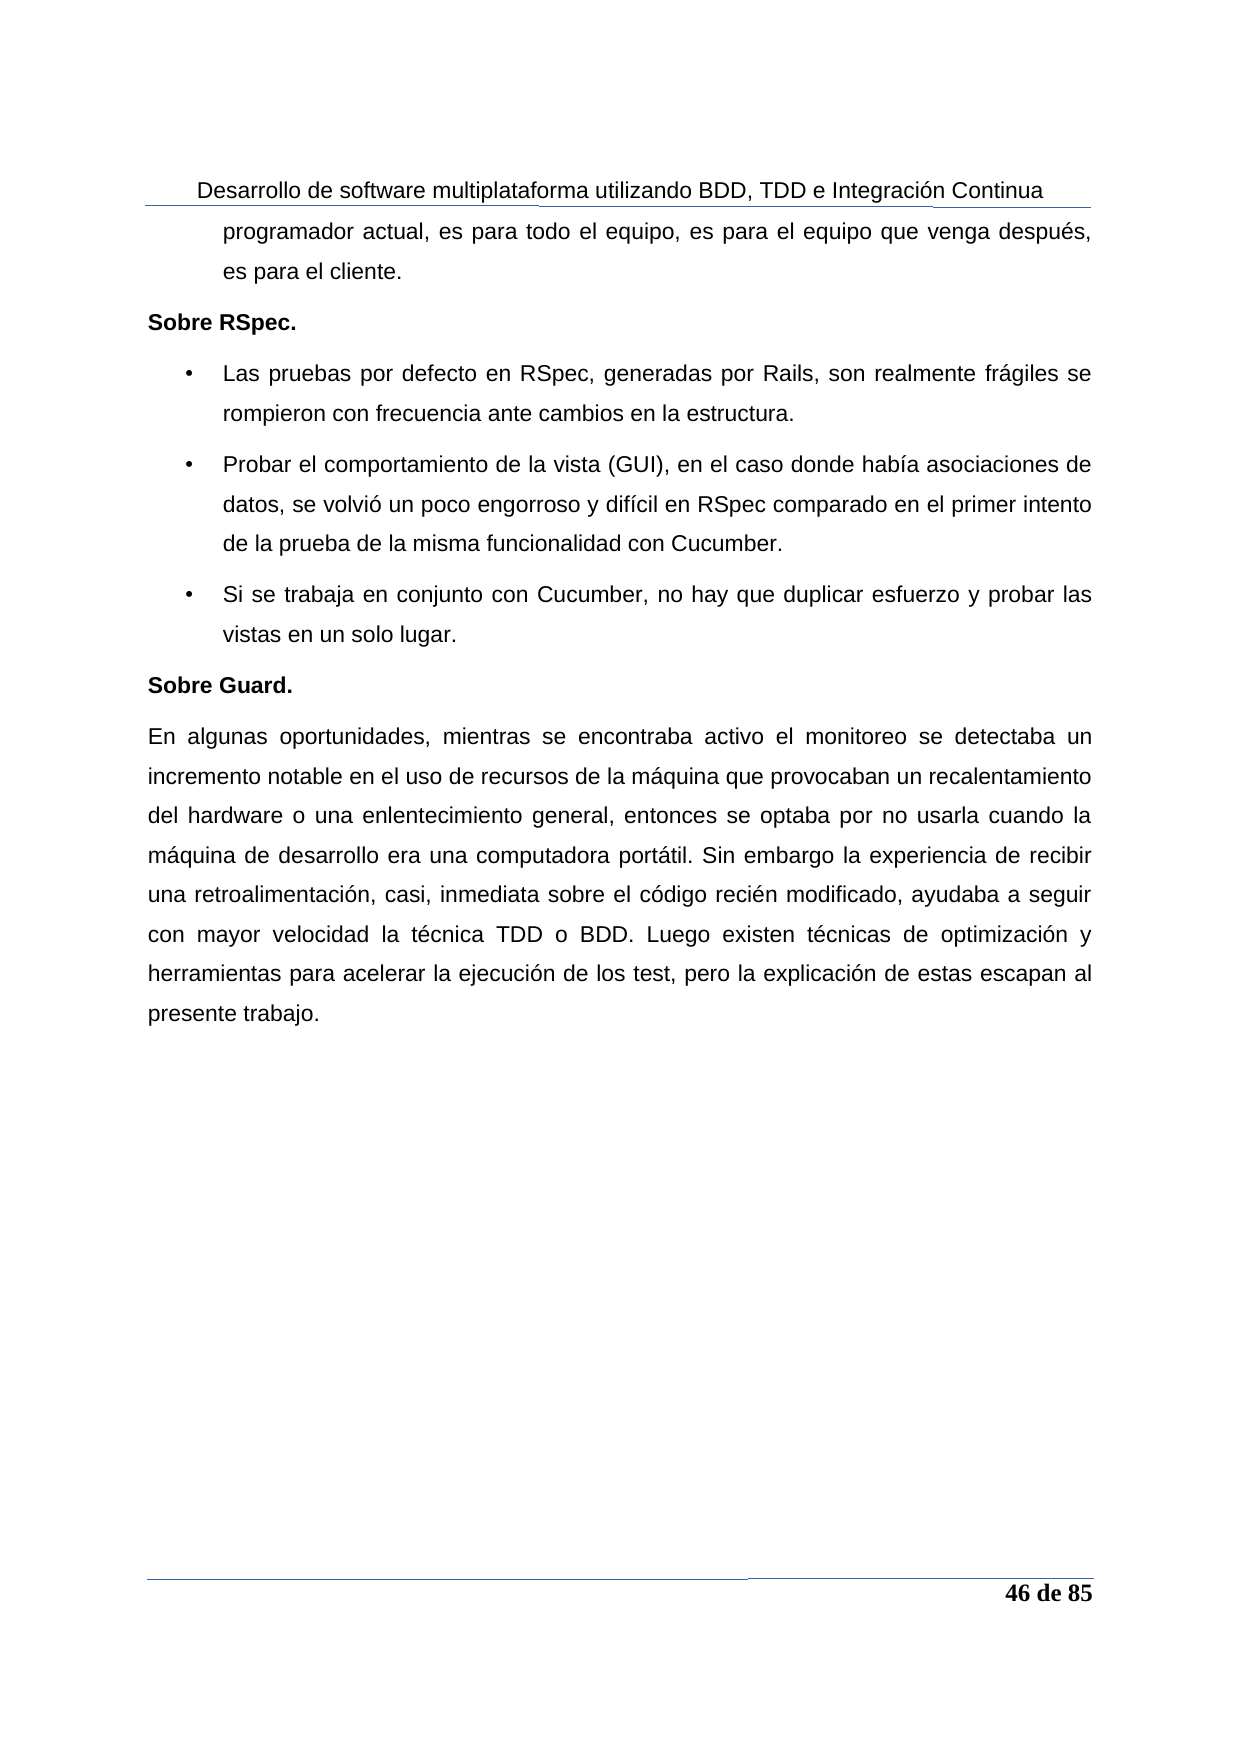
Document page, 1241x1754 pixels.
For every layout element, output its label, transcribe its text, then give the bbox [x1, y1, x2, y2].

text En algunas oportunidades, mientras se encontraba activo el monitoreo se detectaba un incremento notable en el uso de recursos de la máquina que provocaban un recalentamiento del hardware o una enlentecimiento general, entonces se optaba por no usarla cuando la máquina de desarrollo era una computadora portátil. Sin embargo la experiencia de recibir una retroalimentación, casi, inmediata sobre el código recién modificado, ayudaba a seguir con mayor velocidad la técnica TDD o BDD. Luego existen técnicas de optimización y herramientas para acelerar la ejecución de los test, pero la explicación de estas escapan al presente trabajo. [148, 723, 1093, 1026]
list Las pruebas por defecto en RSpec, generadas por Rails, son realmente frágiles se rompieron con frecuencia ante cambios en la estructura. [185, 360, 1093, 426]
text Sobre RSpec. [148, 309, 1093, 335]
list programador actual, es para todo el equipo, es para el equipo que venga después, es para el cliente. [185, 218, 1093, 284]
text Sobre Guard. [148, 672, 1093, 698]
list Si se trabaja en conjunto con Cucumber, no hay que duplicar esfuerzo y probar las vistas en un solo lugar. [185, 581, 1093, 647]
list Probar el comportamiento de la vista (GUI), en el caso donde había asociaciones de datos, se volvió un poco engorroso y difícil en RSpec comparado en el primer intento de la prueba de la misma funcionalidad con Cucumber. [185, 451, 1093, 556]
